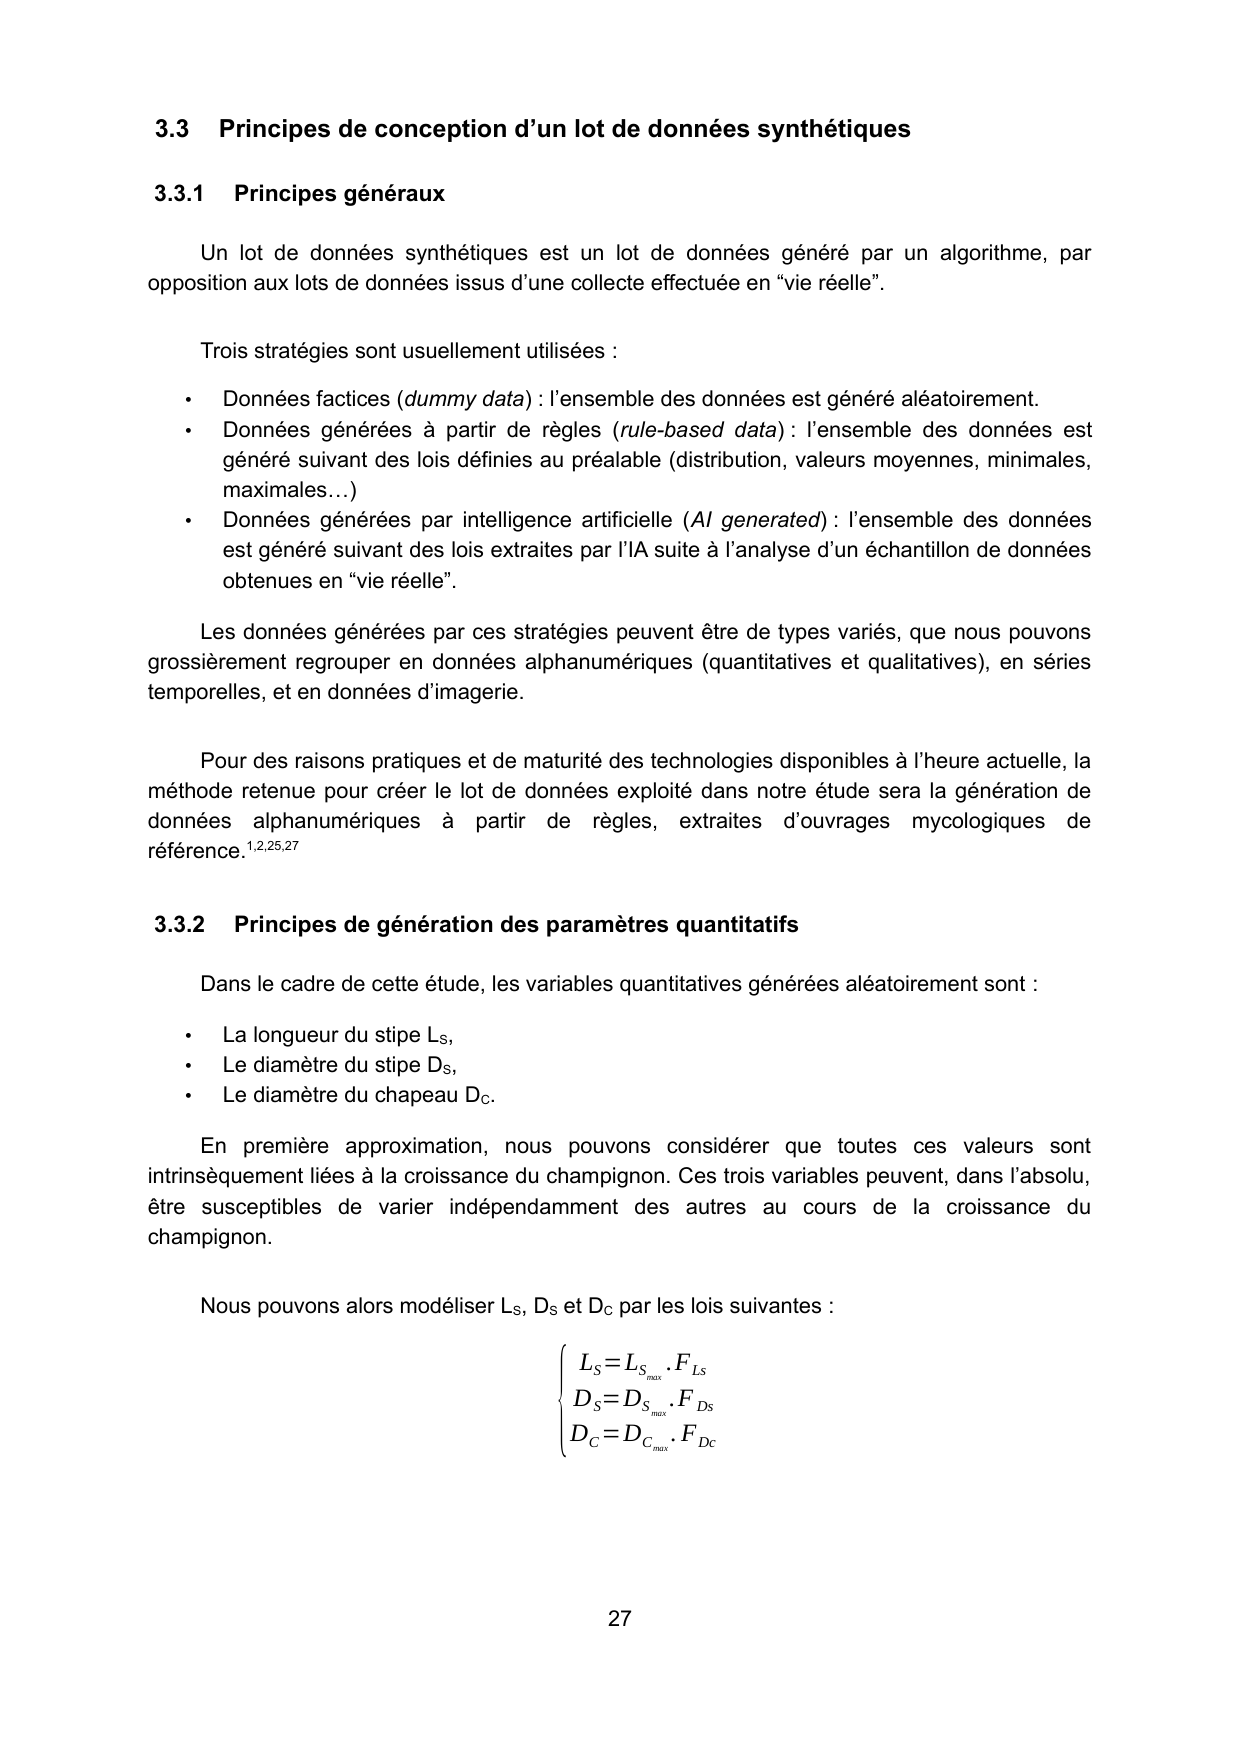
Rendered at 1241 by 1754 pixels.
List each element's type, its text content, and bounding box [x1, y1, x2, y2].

list Le diamètre du stipe DS, [185, 1052, 1093, 1077]
text Les données générées par ces stratégies peuvent être de types variés, que nous pouvons grossièrement regrouper en données alphanumériques (quantitatives et qualitatives), en séries temporelles, et en données d’imagerie. [148, 618, 1093, 704]
text Un lot de données synthétiques est un lot de données généré par un algorithme, par opposition aux lots de données issus d’une collecte effectuée en “vie réelle”. [148, 239, 1093, 295]
text Dans le cadre de cette étude, les variables quantitatives générées aléatoirement sont : [148, 971, 1093, 996]
text Nous pouvons alors modéliser LS, DS et DC par les lois suivantes : [148, 1293, 1093, 1318]
text Trois stratégies sont usuellement utilisées : [148, 338, 1093, 363]
text En première approximation, nous pouvons considérer que toutes ces valeurs sont intrinsèquement liées à la croissance du champignon. Ces trois variables peuvent, dans l’absolu, être susceptibles de varier indépendamment des autres au cours de la croissance du champignon. [148, 1133, 1093, 1249]
list Données générées à partir de règles (rule-based data) : l’ensemble des données est généré suivant des lois définies au préalable (distribution, valeurs moyennes, minimales, maximales…) [185, 417, 1093, 502]
subtitle Principes de conception d’un lot de données synthétiques [148, 113, 1093, 142]
list Données générées par intelligence artificielle (AI generated) : l’ensemble des données est généré suivant des lois extraites par l’IA suite à l’analyse d’un échantillon de données obtenues en “vie réelle”. [185, 507, 1093, 593]
list La longueur du stipe LS, [185, 1022, 1093, 1047]
text Pour des raisons pratiques et de maturité des technologies disponibles à l’heure actuelle, la méthode retenue pour créer le lot de données exploité dans notre étude sera la génération de données alphanumériques à partir de règles, extraites d’ouvrages mycologiques de référence.1,2,25,27 [148, 748, 1093, 863]
subtitle Principes de génération des paramètres quantitatifs [148, 911, 1093, 938]
list Le diamètre du chapeau DC. [185, 1082, 1093, 1107]
list Données factices (dummy data) : l’ensemble des données est généré aléatoirement. [185, 386, 1093, 412]
subtitle Principes généraux [148, 180, 1093, 206]
